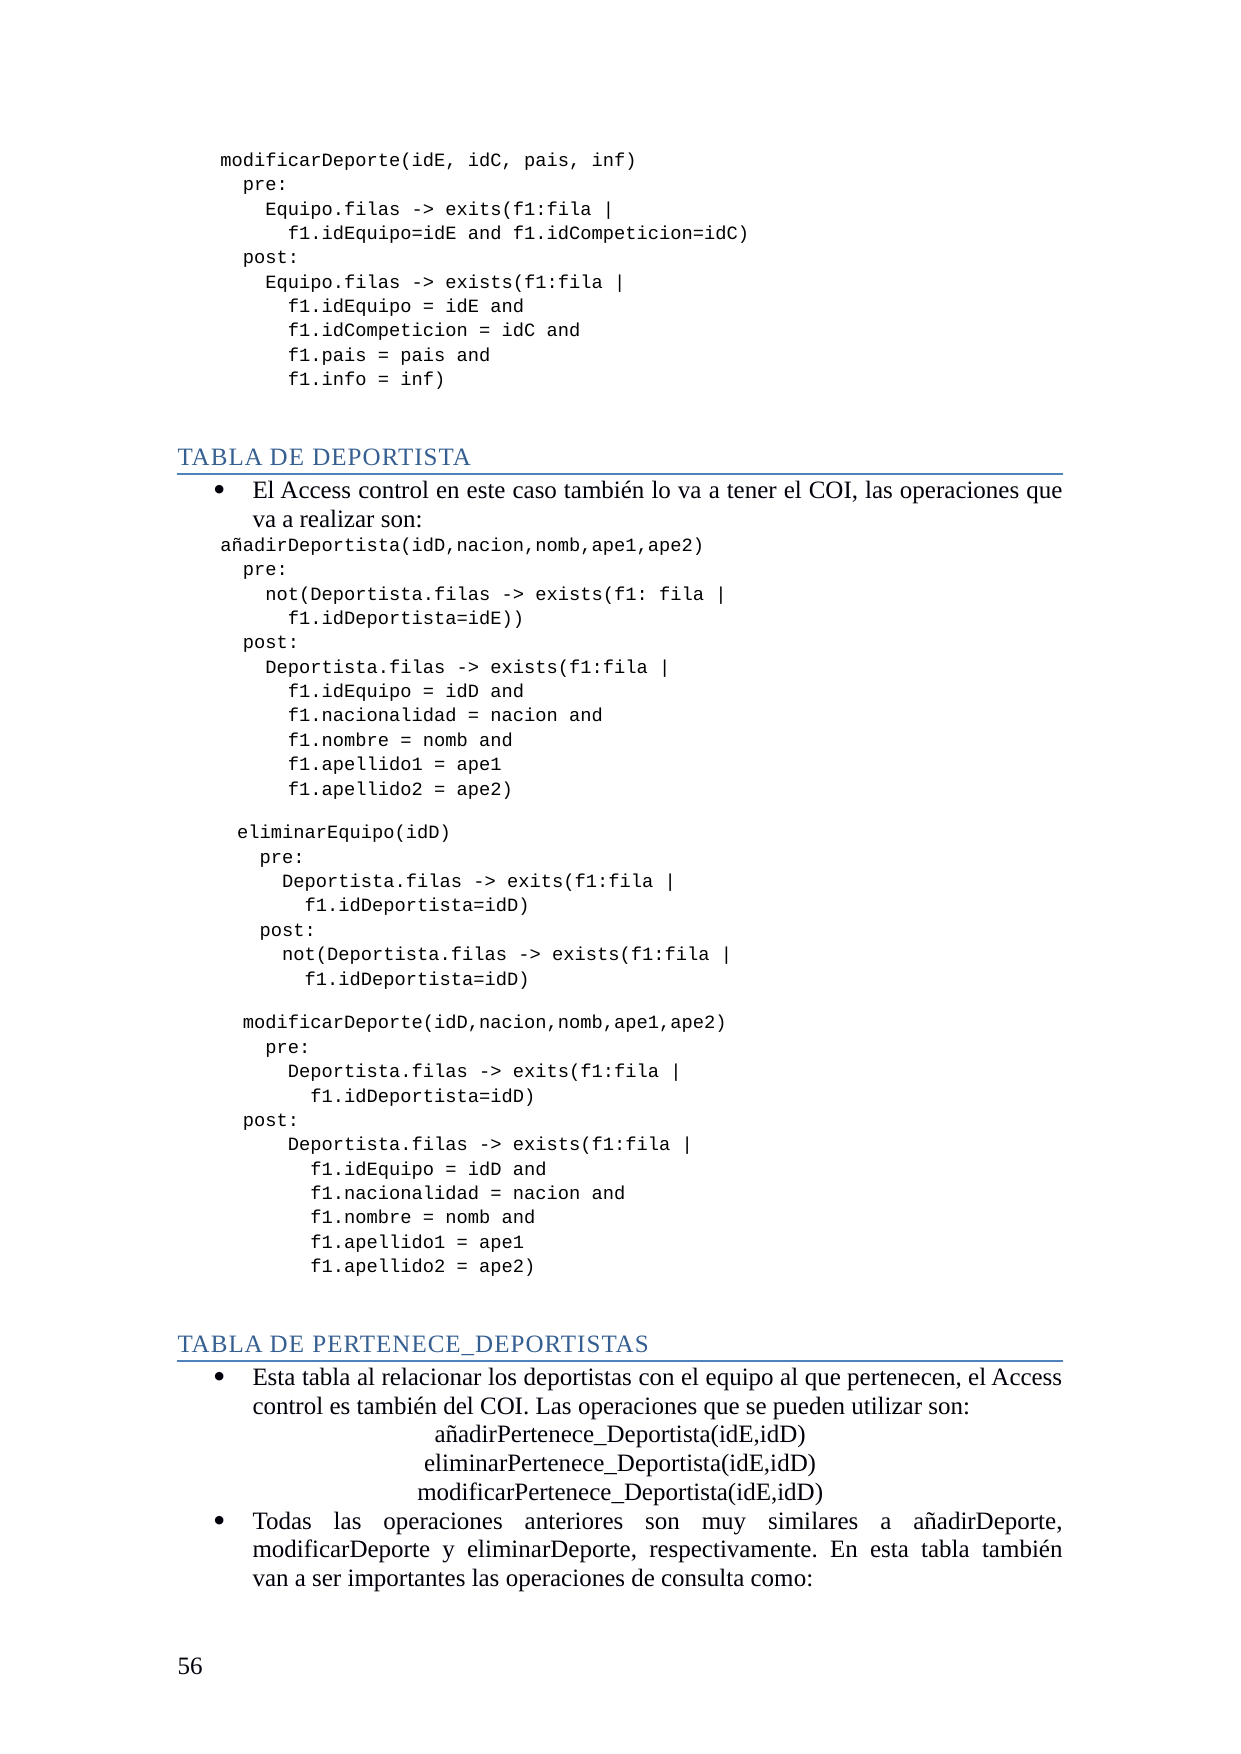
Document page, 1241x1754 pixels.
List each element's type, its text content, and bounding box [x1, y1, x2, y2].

text modificarPertenece_Deportista(idE,idD) [177, 1477, 1063, 1506]
subtitle TABLA DE PERTENECE_DEPORTISTAS [177, 1329, 1063, 1360]
list Todas las operaciones anteriores son muy similares a añadirDeporte, modificarDeporte y eliminarDeporte, respectivamente. En esta tabla también van a ser importantes las operaciones de consulta como: [215, 1506, 1063, 1592]
list El Access control en este caso también lo va a tener el COI, las operaciones que va a realizar son: [215, 475, 1063, 532]
text eliminarPertenece_Deportista(idE,idD) [177, 1448, 1063, 1477]
text añadirPertenece_Deportista(idE,idD) [177, 1419, 1063, 1448]
subtitle TABLA DE DEPORTISTA [177, 442, 1063, 473]
list Esta tabla al relacionar los deportistas con el equipo al que pertenecen, el Access control es también del COI. Las operaciones que se pueden utilizar son: [215, 1362, 1063, 1419]
